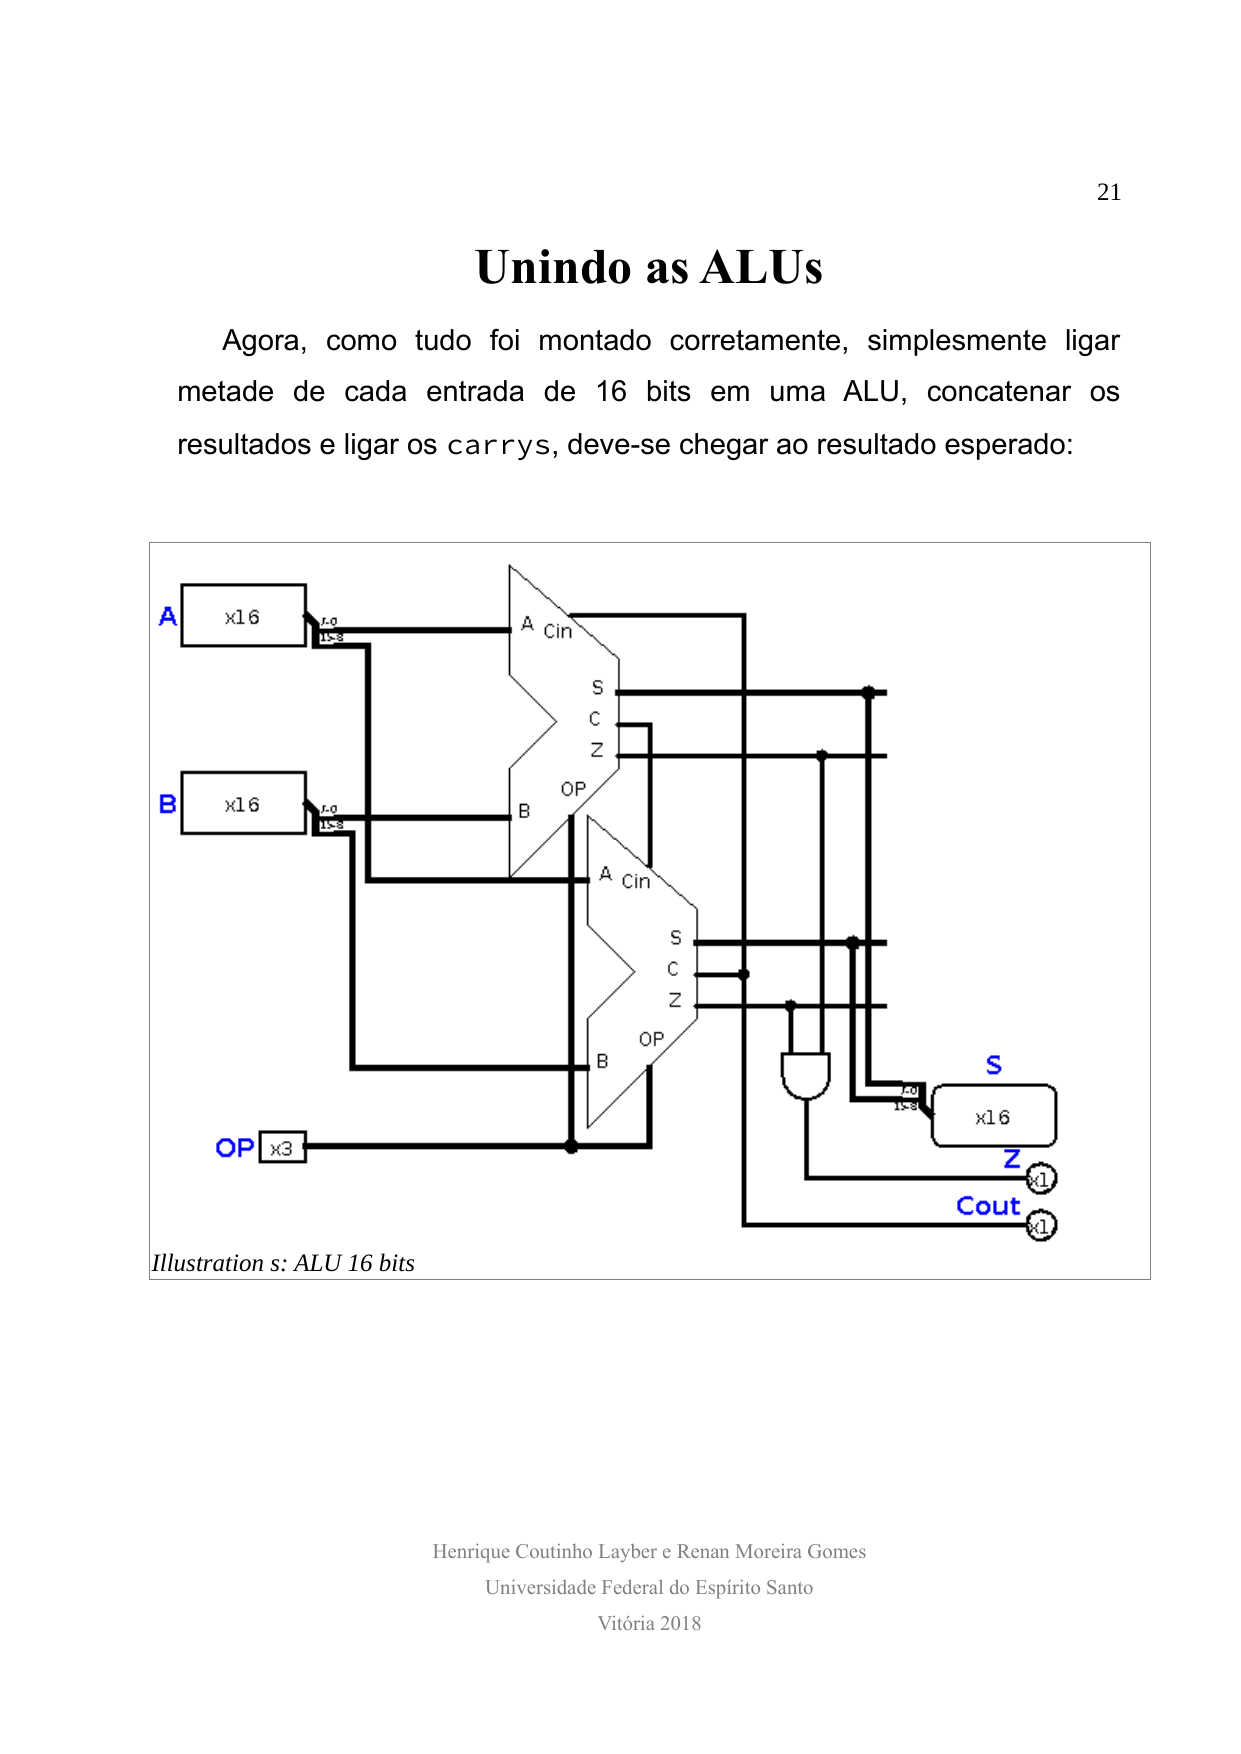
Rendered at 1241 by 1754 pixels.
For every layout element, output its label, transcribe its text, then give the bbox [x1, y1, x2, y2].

text Unindo as ALUs [177, 237, 1122, 294]
text Illustration s: ALU 16 bits [151, 557, 1147, 1277]
text [150, 543, 1150, 1279]
text Agora, como tudo foi montado corretamente, simplesmente ligar metade de cada entrada de 16 bits em uma ALU, concatenar os resultados e ligar os carrys, deve-se chegar ao resultado esperado: [177, 323, 1122, 462]
picture [151, 557, 1064, 1248]
